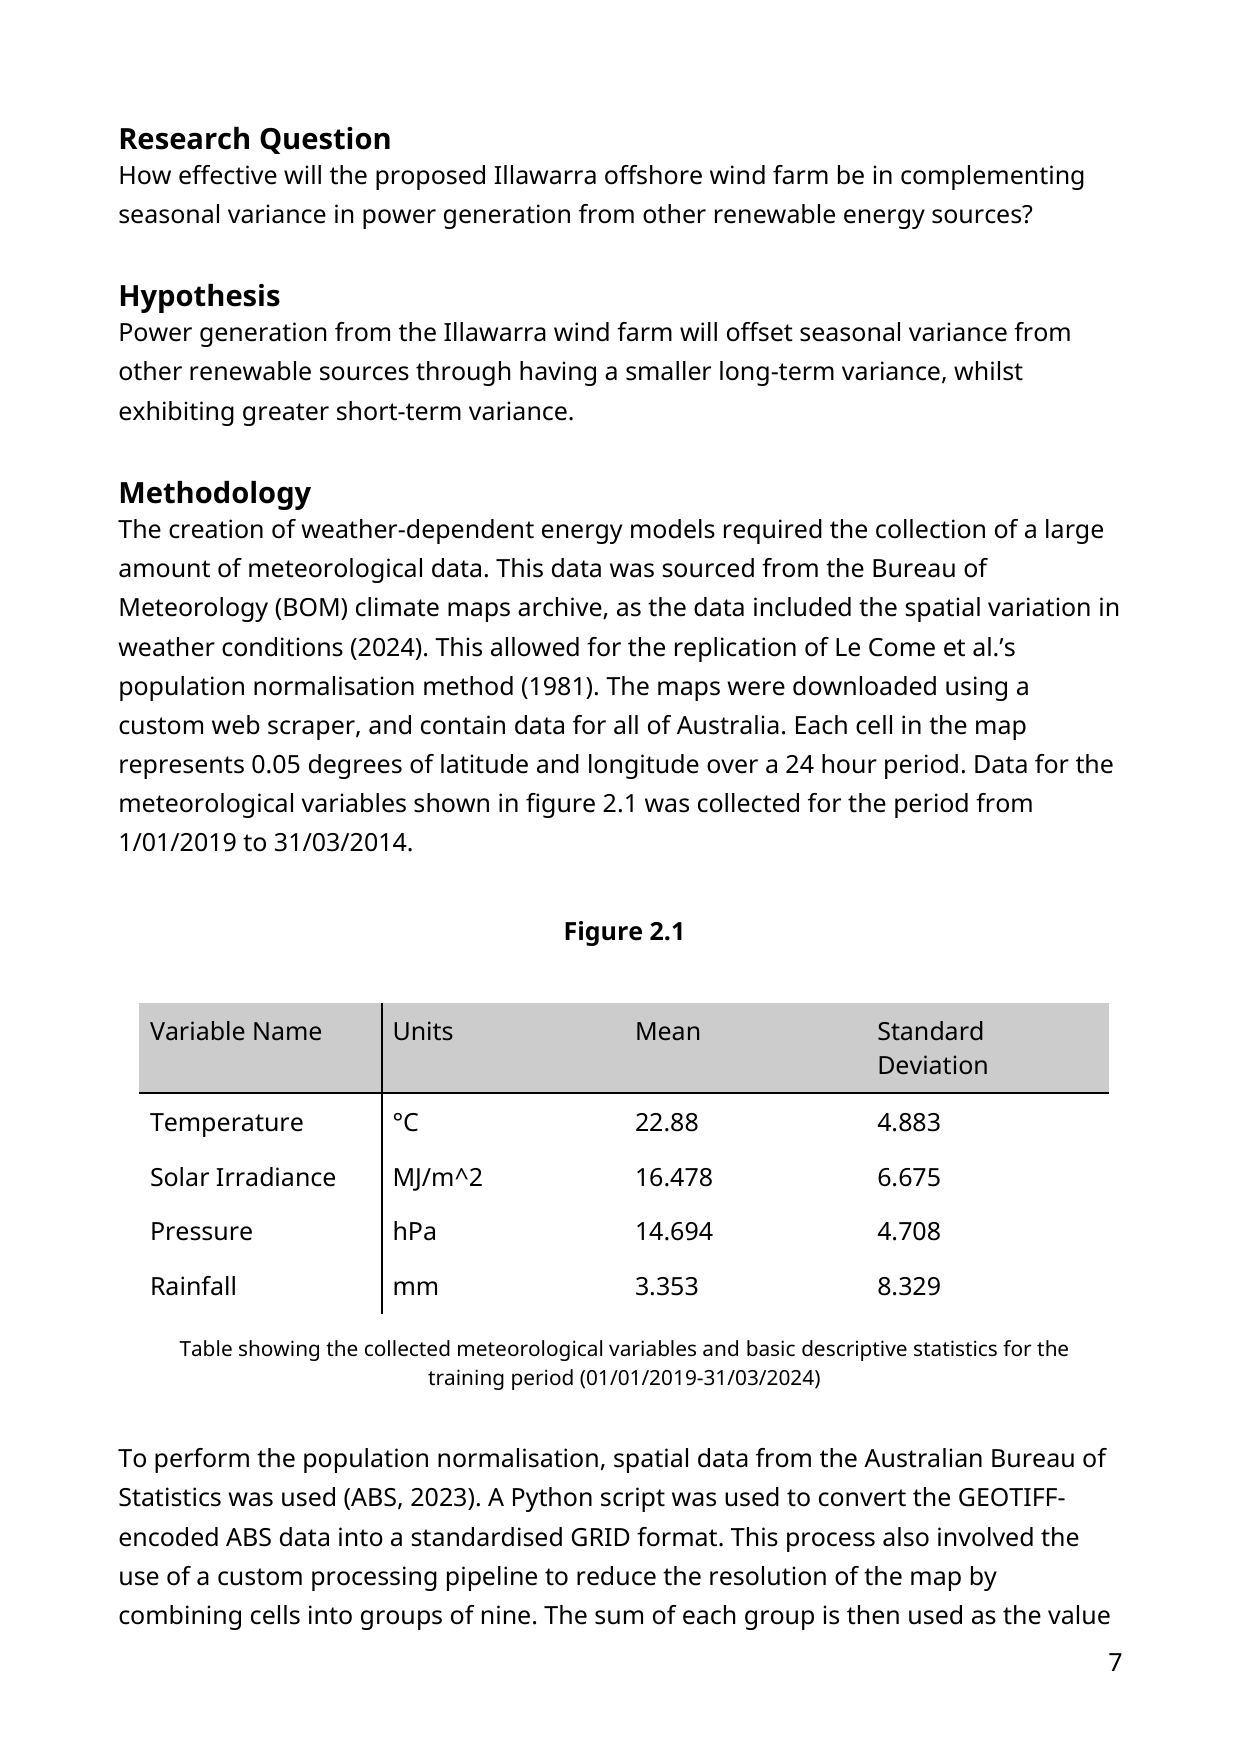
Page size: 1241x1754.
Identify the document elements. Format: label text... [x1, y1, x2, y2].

subtitle Research Question [118, 118, 1122, 158]
table_header Variable Name [139, 1003, 381, 1092]
table_cell 3.353 [624, 1259, 867, 1313]
table_cell Temperature [139, 1094, 381, 1149]
subtitle Hypothesis [118, 275, 1122, 315]
table_header Units [383, 1003, 624, 1092]
table_cell hPa [383, 1204, 624, 1258]
subtitle Methodology [118, 472, 1122, 512]
table_cell Rainfall [139, 1259, 381, 1313]
table_cell Pressure [139, 1204, 381, 1258]
table_cell 14.694 [624, 1204, 867, 1258]
table_cell 4.708 [867, 1204, 1109, 1258]
table_header Standard Deviation [867, 1003, 1109, 1092]
table_cell 22.88 [624, 1094, 867, 1149]
text How effective will the proposed Illawarra offshore wind farm be in complementing seasonal variance in power generation from other renewable energy sources? [118, 158, 1122, 231]
table_cell Table showing the collected meteorological variables and basic descriptive statistics for the training period (01/01/2019-31/03/2024) [129, 1324, 1119, 1402]
table_cell MJ/m^2 [383, 1149, 624, 1204]
table_cell mm [383, 1259, 624, 1313]
table_cell 4.883 [867, 1094, 1109, 1149]
text The creation of weather-dependent energy models required the collection of a large amount of meteorological data. This data was sourced from the Bureau of Meteorology (BOM) climate maps archive, as the data included the spatial variation in weather conditions (2024). This allowed for the replication of Le Come et al.’s population normalisation method (1981). The maps were downloaded using a custom web scraper, and contain data for all of Australia. Each cell in the map represents 0.05 degrees of latitude and longitude over a 24 hour period. Data for the meteorological variables shown in figure 2.1 was collected for the period from 1/01/2019 to 31/03/2014. [118, 512, 1122, 859]
text Power generation from the Illawarra wind farm will offset seasonal variance from other renewable sources through having a smaller long-term variance, whilst exhibiting greater short-term variance. [118, 315, 1122, 427]
table_cell 8.329 [867, 1259, 1109, 1313]
text To perform the population normalisation, spatial data from the Australian Bureau of Statistics was used (ABS, 2023). A Python script was used to convert the GEOTIFF-encoded ABS data into a standardised GRID format. This process also involved the use of a custom processing pipeline to reduce the resolution of the map by combining cells into groups of nine. The sum of each group is then used as the value [118, 1441, 1122, 1632]
table_cell 6.675 [867, 1149, 1109, 1204]
table_header Figure 2.1 [129, 904, 1119, 958]
table_cell Solar Irradiance [139, 1149, 381, 1204]
table_cell °C [383, 1094, 624, 1149]
table_cell [129, 958, 1119, 1324]
table_header Mean [624, 1003, 867, 1092]
table_cell 16.478 [624, 1149, 867, 1204]
